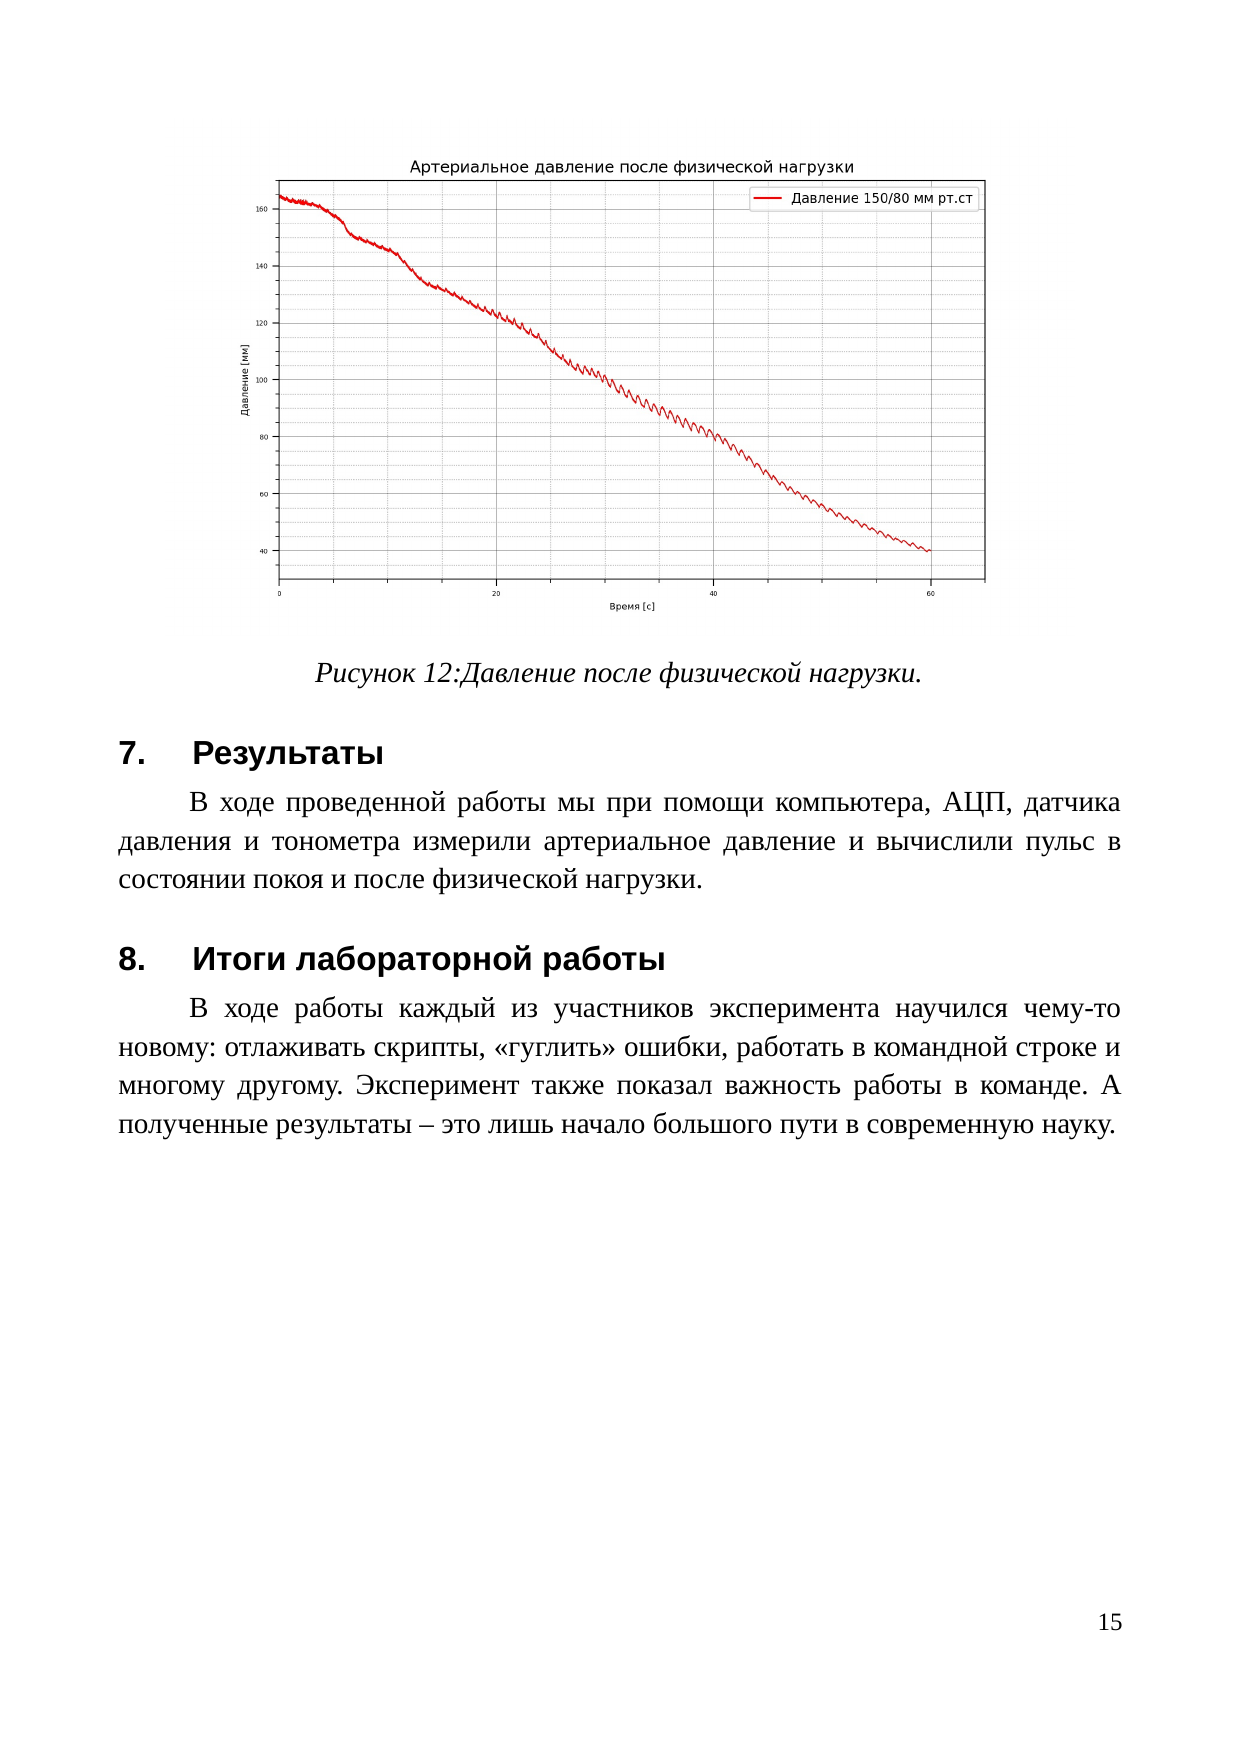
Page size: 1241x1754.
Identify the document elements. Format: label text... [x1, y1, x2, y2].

text В ходе работы каждый из участников эксперимента научился чему-то новому: отлаживать скрипты, «гуглить» ошибки, работать в командной строке и многому другому. Эксперимент также показал важность работы в команде. А полученные результаты – это лишь начало большого пути в современную науку. [118, 990, 1122, 1139]
picture [165, 118, 1076, 636]
text Рисунок 12:Давление после физической нагрузки. [118, 655, 1122, 688]
subtitle Итоги лабораторной работы [118, 939, 1122, 978]
text В ходе проведенной работы мы при помощи компьютера, АЦП, датчика давления и тонометра измерили артериальное давление и вычислили пульс в состоянии покоя и после физической нагрузки. [118, 784, 1122, 895]
subtitle Результаты [118, 733, 1122, 772]
